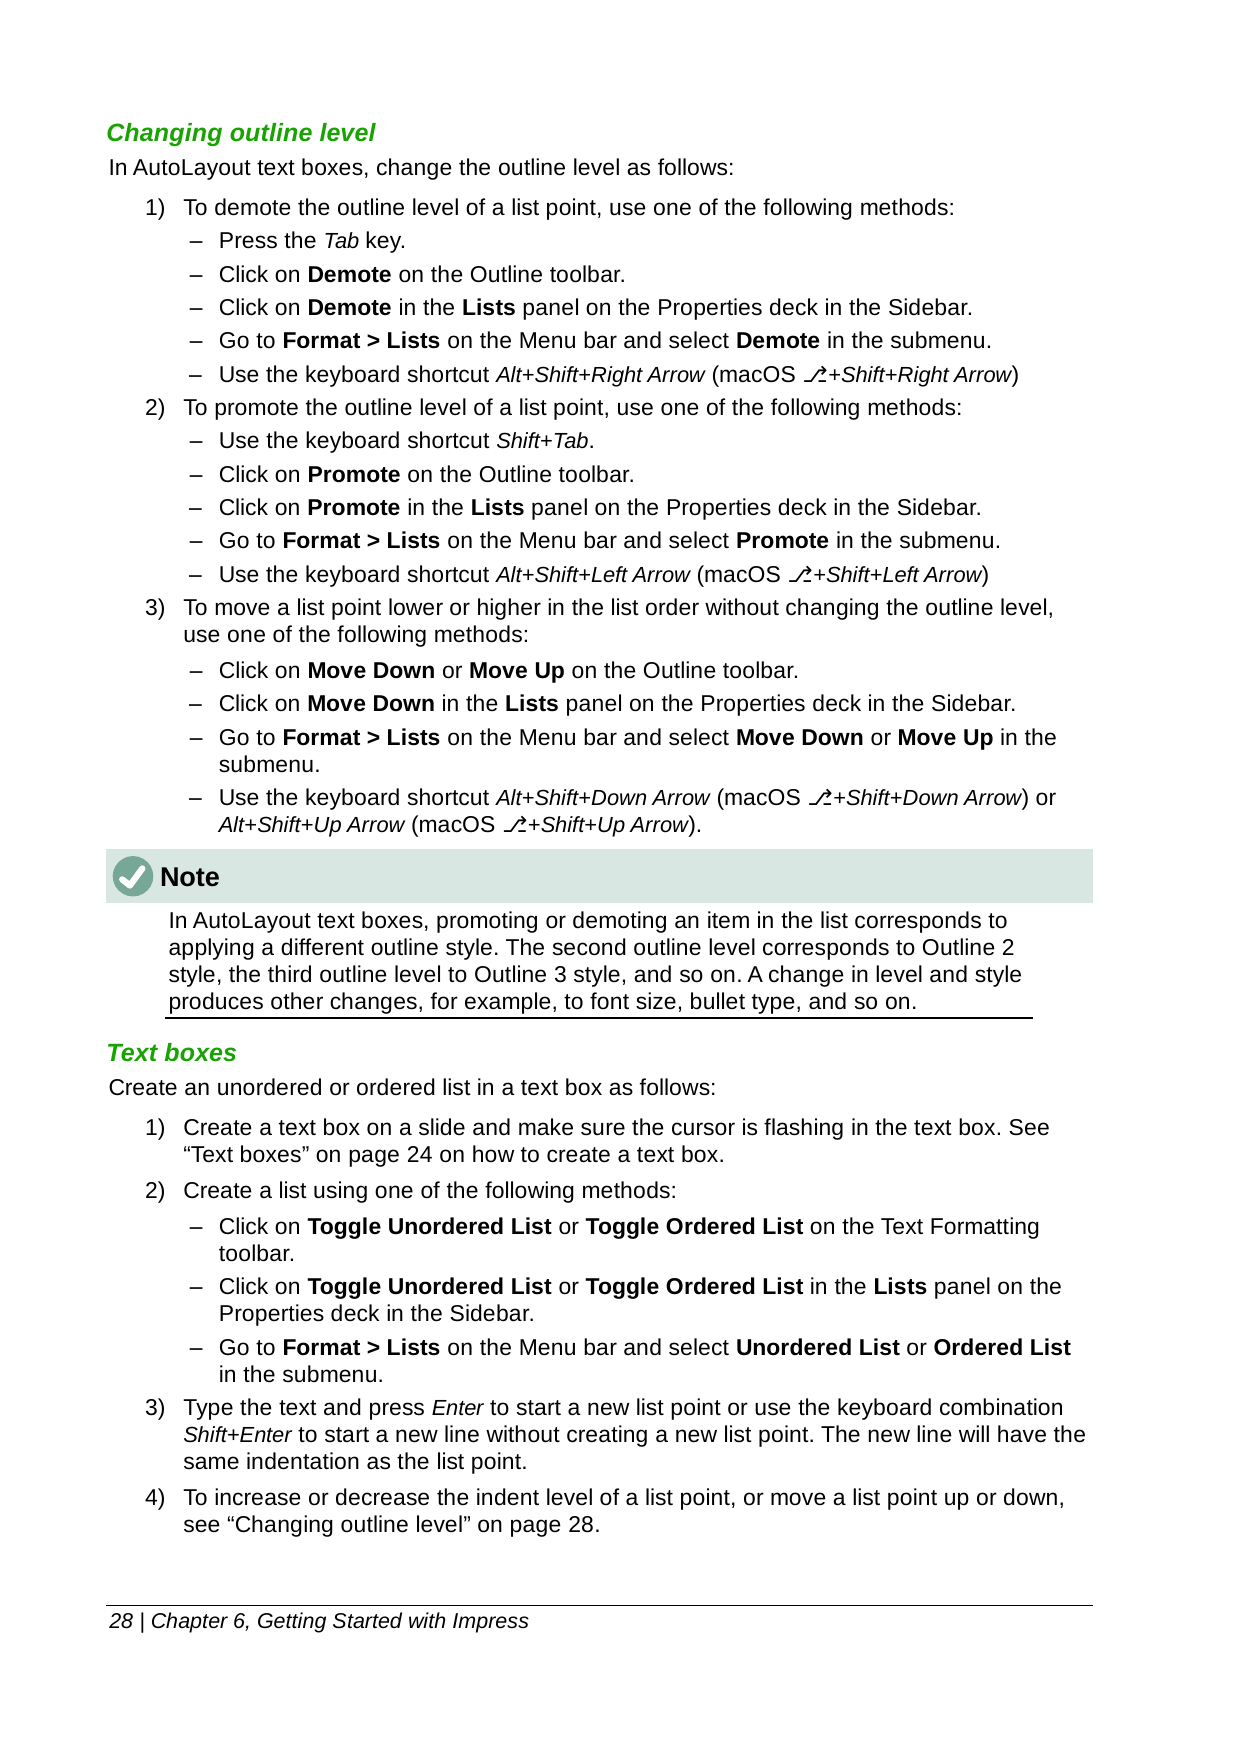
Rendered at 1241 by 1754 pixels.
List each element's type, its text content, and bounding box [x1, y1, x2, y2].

list Go to Format > Lists on the Menu bar and select Move Down or Move Up in the submenu. [189, 723, 1093, 777]
list Use the keyboard shortcut Alt+Shift+Down Arrow (macOS ⎇+Shift+Down Arrow) or Alt+Shift+Up Arrow (macOS ⎇+Shift+Up Arrow). [189, 783, 1093, 838]
list Use the keyboard shortcut Alt+Shift+Right Arrow (macOS ⎇+Shift+Right Arrow) [189, 360, 1093, 387]
list Create a list using one of the following methods: [165, 1176, 1093, 1203]
list Click on Move Down in the Lists panel on the Properties deck in the Sidebar. [189, 690, 1093, 717]
list To demote the outline level of a list point, use one of the following methods: [165, 193, 1093, 220]
subtitle Text boxes [106, 1038, 1093, 1067]
text In AutoLayout text boxes, change the outline level as follows: [108, 153, 1093, 181]
list To move a list point lower or higher in the list order without changing the outline level, use one of the following methods: [165, 593, 1093, 648]
list Use the keyboard shortcut Shift+Tab. [189, 427, 1093, 454]
list Click on Toggle Unordered List or Toggle Ordered List in the Lists panel on the Properties deck in the Sidebar. [189, 1272, 1093, 1327]
list Click on Demote in the Lists panel on the Properties deck in the Sidebar. [189, 293, 1093, 320]
list Click on Toggle Unordered List or Toggle Ordered List on the Text Formatting toolbar. [189, 1212, 1093, 1266]
text In AutoLayout text boxes, promoting or demoting an item in the list corresponds to applying a different outline style. The second outline level corresponds to Outline 2 style, the third outline level to Outline 3 style, and so on. A change in level and style produces other changes, for example, to font size, bullet type, and so on. [165, 903, 1033, 1017]
list Type the text and press Enter to start a new list point or use the keyboard combination Shift+Enter to start a new line without creating a new list point. The new line will have the same indentation as the list point. [165, 1393, 1093, 1474]
list Go to Format > Lists on the Menu bar and select Demote in the submenu. [189, 327, 1093, 354]
text Create an unordered or ordered list in a text box as follows: [108, 1073, 1093, 1101]
list Go to Format > Lists on the Menu bar and select Unordered List or Ordered List in the submenu. [189, 1333, 1093, 1387]
subtitle Changing outline level [106, 118, 1093, 147]
list Click on Move Down or Move Up on the Outline toolbar. [189, 656, 1093, 683]
list Use the keyboard shortcut Alt+Shift+Left Arrow (macOS ⎇+Shift+Left Arrow) [189, 560, 1093, 587]
list Click on Promote on the Outline toolbar. [189, 460, 1093, 487]
list Click on Promote in the Lists panel on the Properties deck in the Sidebar. [189, 493, 1093, 521]
subtitle Note [106, 849, 1093, 903]
list Go to Format > Lists on the Menu bar and select Promote in the submenu. [189, 527, 1093, 554]
list Create a text box on a slide and make sure the cursor is flashing in the text box. See “Text boxes” on page 23 on how to create a text box. [165, 1113, 1093, 1167]
list Press the Tab key. [189, 227, 1093, 254]
list To increase or decrease the indent level of a list point, or move a list point up or down, see “Changing outline level” on page 26. [165, 1483, 1093, 1537]
list To promote the outline level of a list point, use one of the following methods: [165, 393, 1093, 420]
list Click on Demote on the Outline toolbar. [189, 260, 1093, 287]
